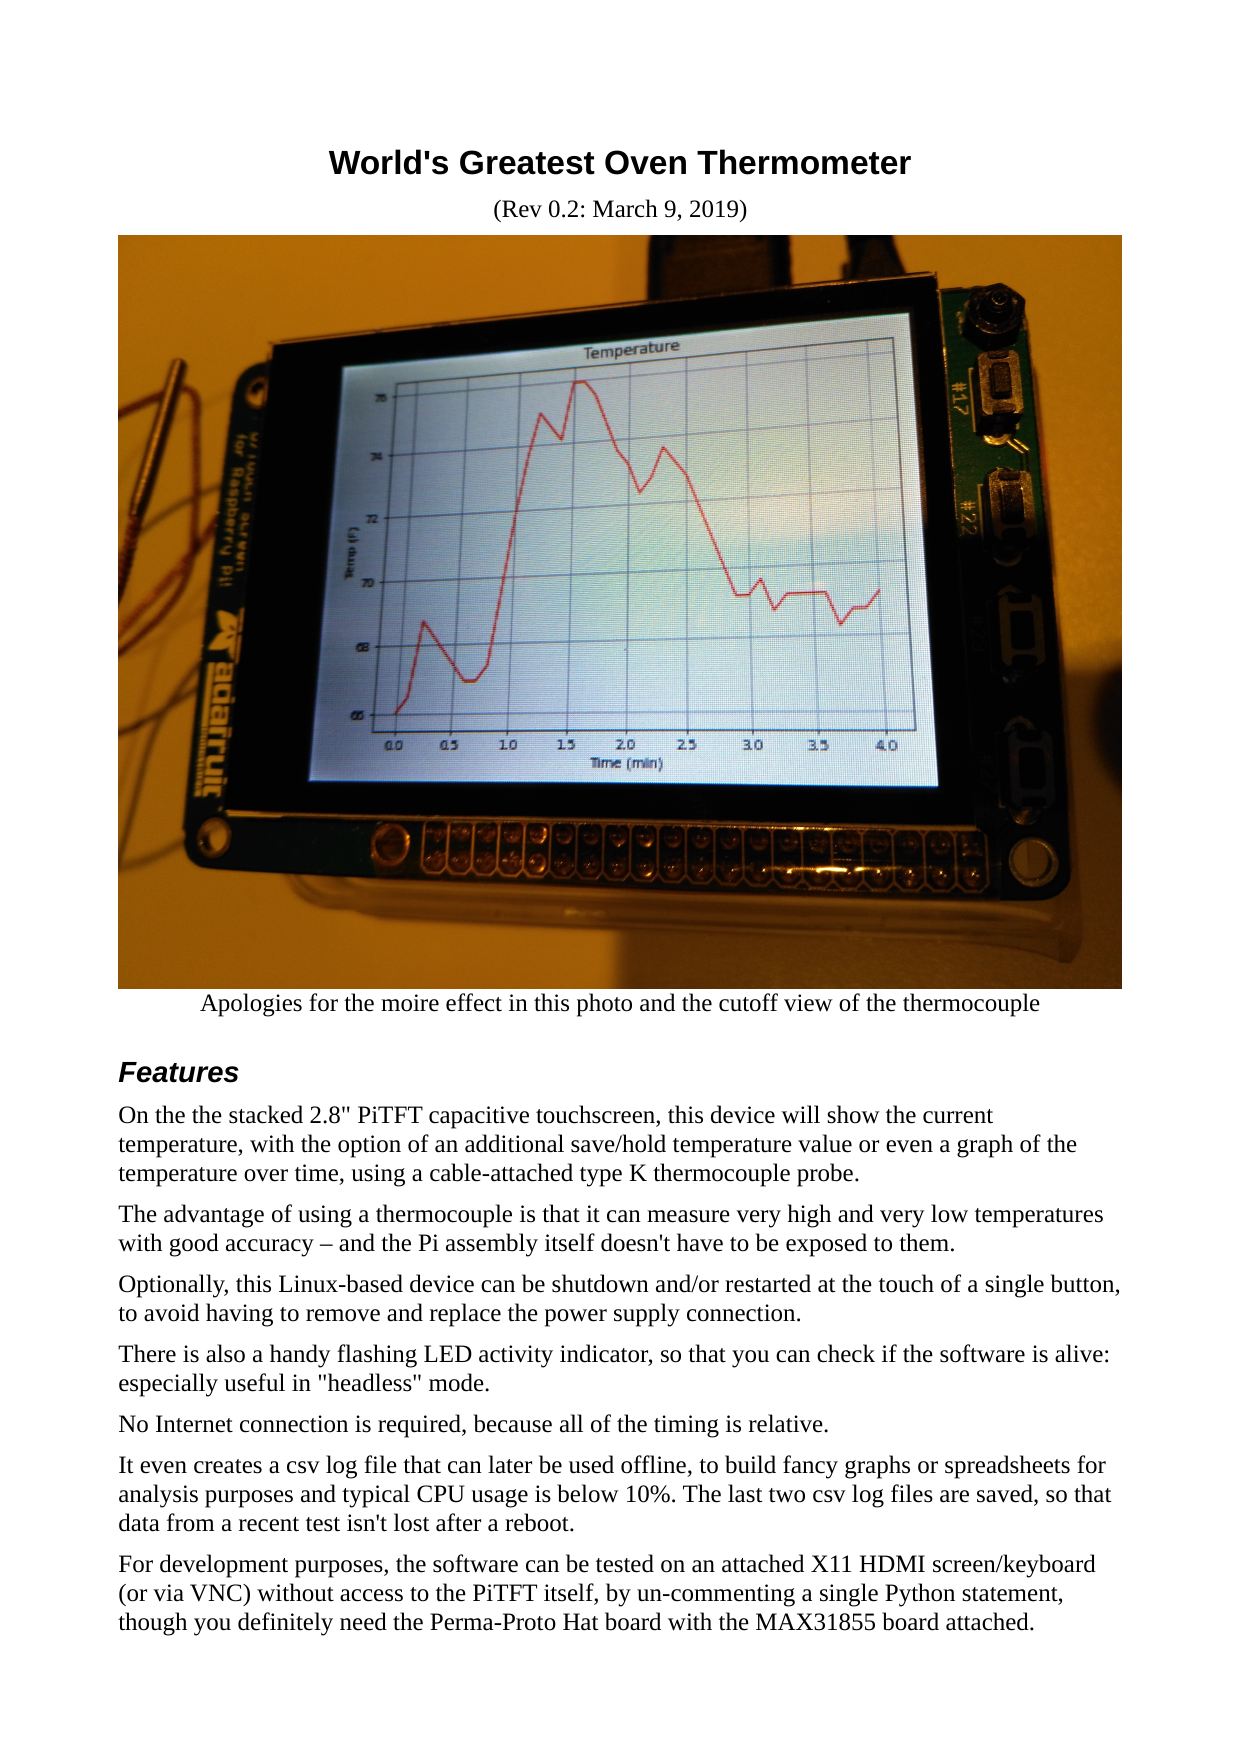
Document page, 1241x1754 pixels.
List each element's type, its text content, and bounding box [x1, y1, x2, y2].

picture [118, 235, 1122, 989]
subtitle World's Greatest Oven Thermometer [118, 143, 1122, 182]
text Apologies for the moire effect in this photo and the cutoff view of the thermocouple [118, 989, 1122, 1017]
text There is also a handy flashing LED activity indicator, so that you can check if the software is alive: especially useful in "headless" mode. [118, 1339, 1122, 1397]
text For development purposes, the software can be tested on an attached X11 HDMI screen/keyboard (or via VNC) without access to the PiTFT itself, by un-commenting a single Python statement, though you definitely need the Perma-Proto Hat board with the MAX31855 board attached. [118, 1549, 1122, 1636]
subtitle Features [118, 1054, 1122, 1088]
text The advantage of using a thermocouple is that it can measure very high and very low temperatures with good accuracy – and the Pi assembly itself doesn't have to be exposed to them. [118, 1199, 1122, 1257]
text It even creates a csv log file that can later be used offline, to build fancy graphs or spreadsheets for analysis purposes and typical CPU usage is below 10%. The last two csv log files are saved, so that data from a recent test isn't lost after a reboot. [118, 1451, 1122, 1537]
text Optionally, this Linux-based device can be shutdown and/or restarted at the touch of a single button, to avoid having to remove and replace the power supply connection. [118, 1269, 1122, 1327]
text On the the stacked 2.8" PiTFT capacitive touchscreen, this device will show the current temperature, with the option of an additional save/hold temperature value or even a graph of the temperature over time, using a cable-attached type K thermocouple probe. [118, 1101, 1122, 1187]
text (Rev 0.2: March 9, 2019) [118, 194, 1122, 223]
text No Internet connection is required, because all of the timing is relative. [118, 1409, 1122, 1438]
